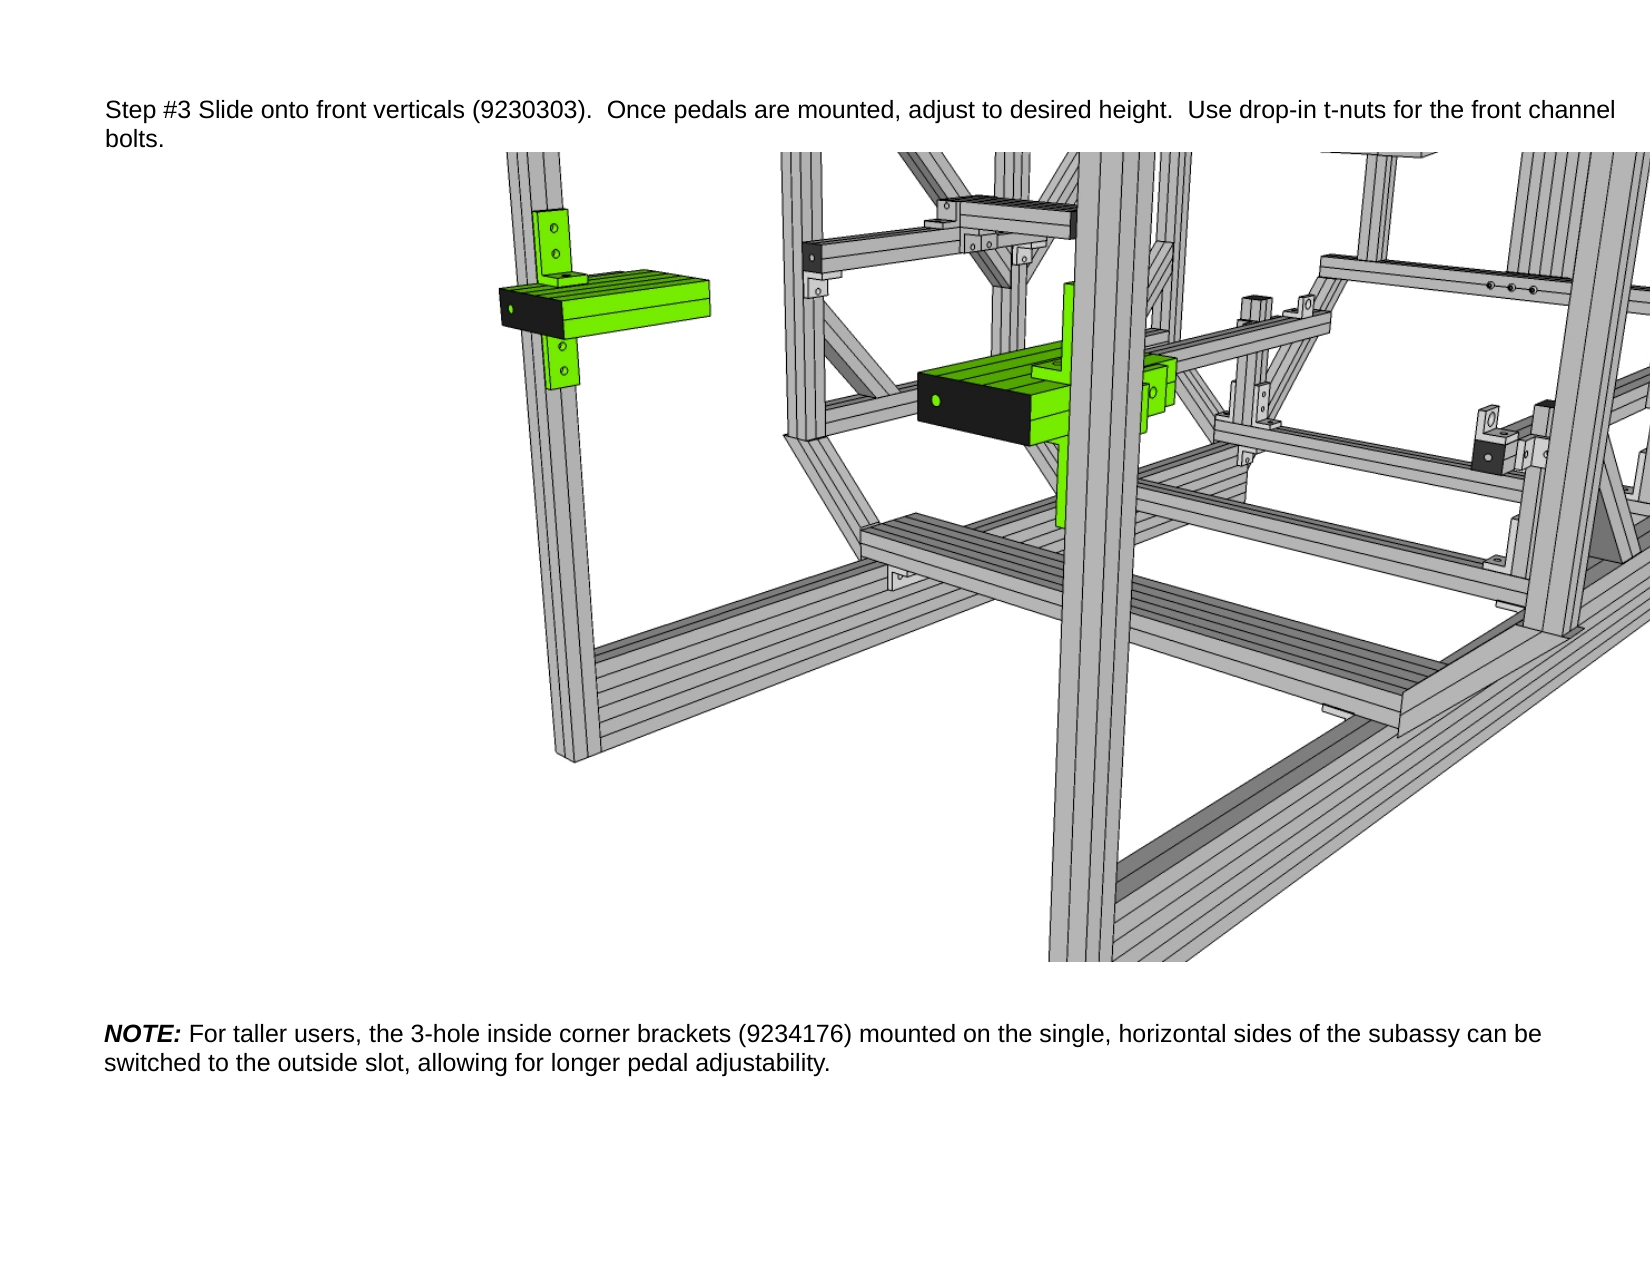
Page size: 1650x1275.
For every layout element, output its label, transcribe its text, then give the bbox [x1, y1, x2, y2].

text NOTE: For taller users, the 3-hole inside corner brackets (9234176) mounted on the single, horizontal sides of the subassy can be switched to the outside slot, allowing for longer pedal adjustability. [104, 1019, 1620, 1077]
text Step #3 Slide onto front verticals (9230303). Once pedals are mounted, adjust to desired height. Use drop-in t-nuts for the front channel bolts. [105, 95, 1620, 152]
picture [105, 152, 1650, 962]
